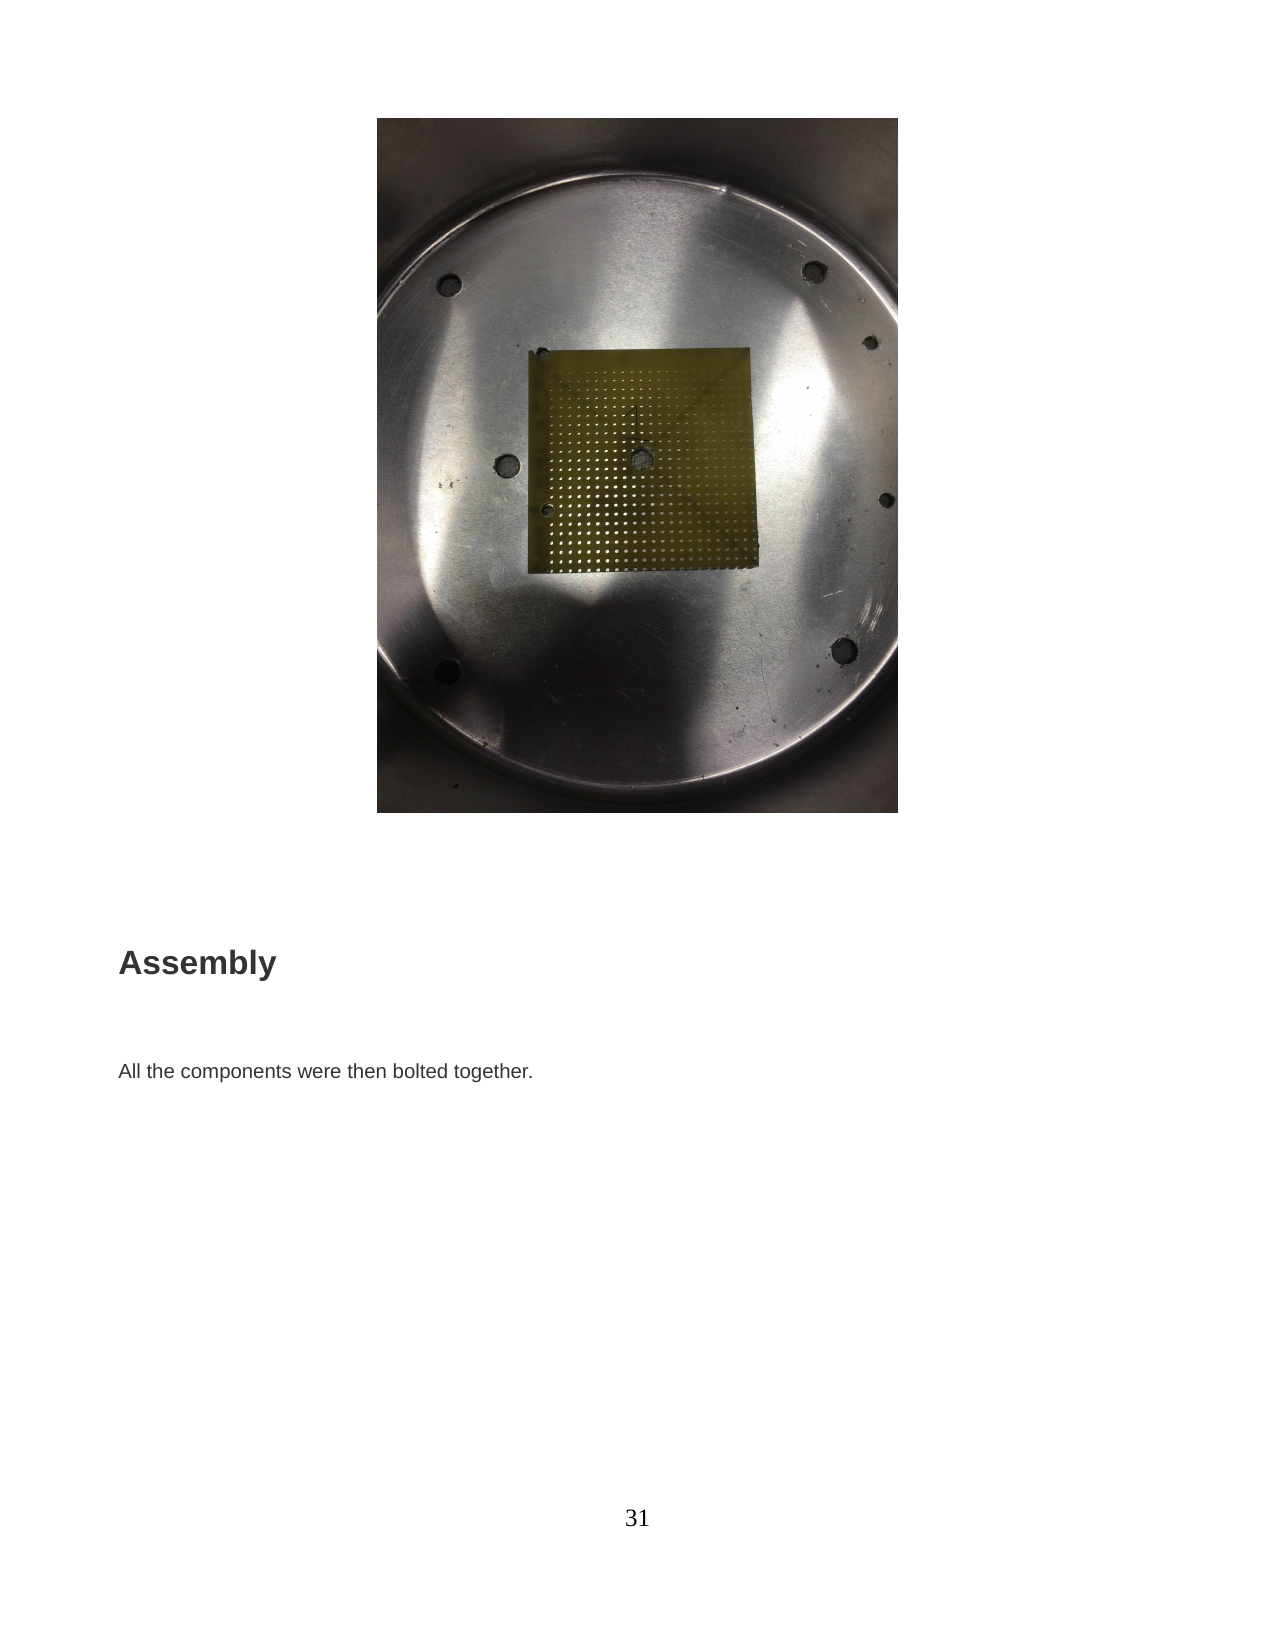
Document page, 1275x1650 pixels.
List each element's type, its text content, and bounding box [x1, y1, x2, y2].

picture [377, 118, 898, 813]
subtitle Assembly [118, 943, 1157, 981]
text All the components were then bolted together. [118, 1049, 1157, 1083]
